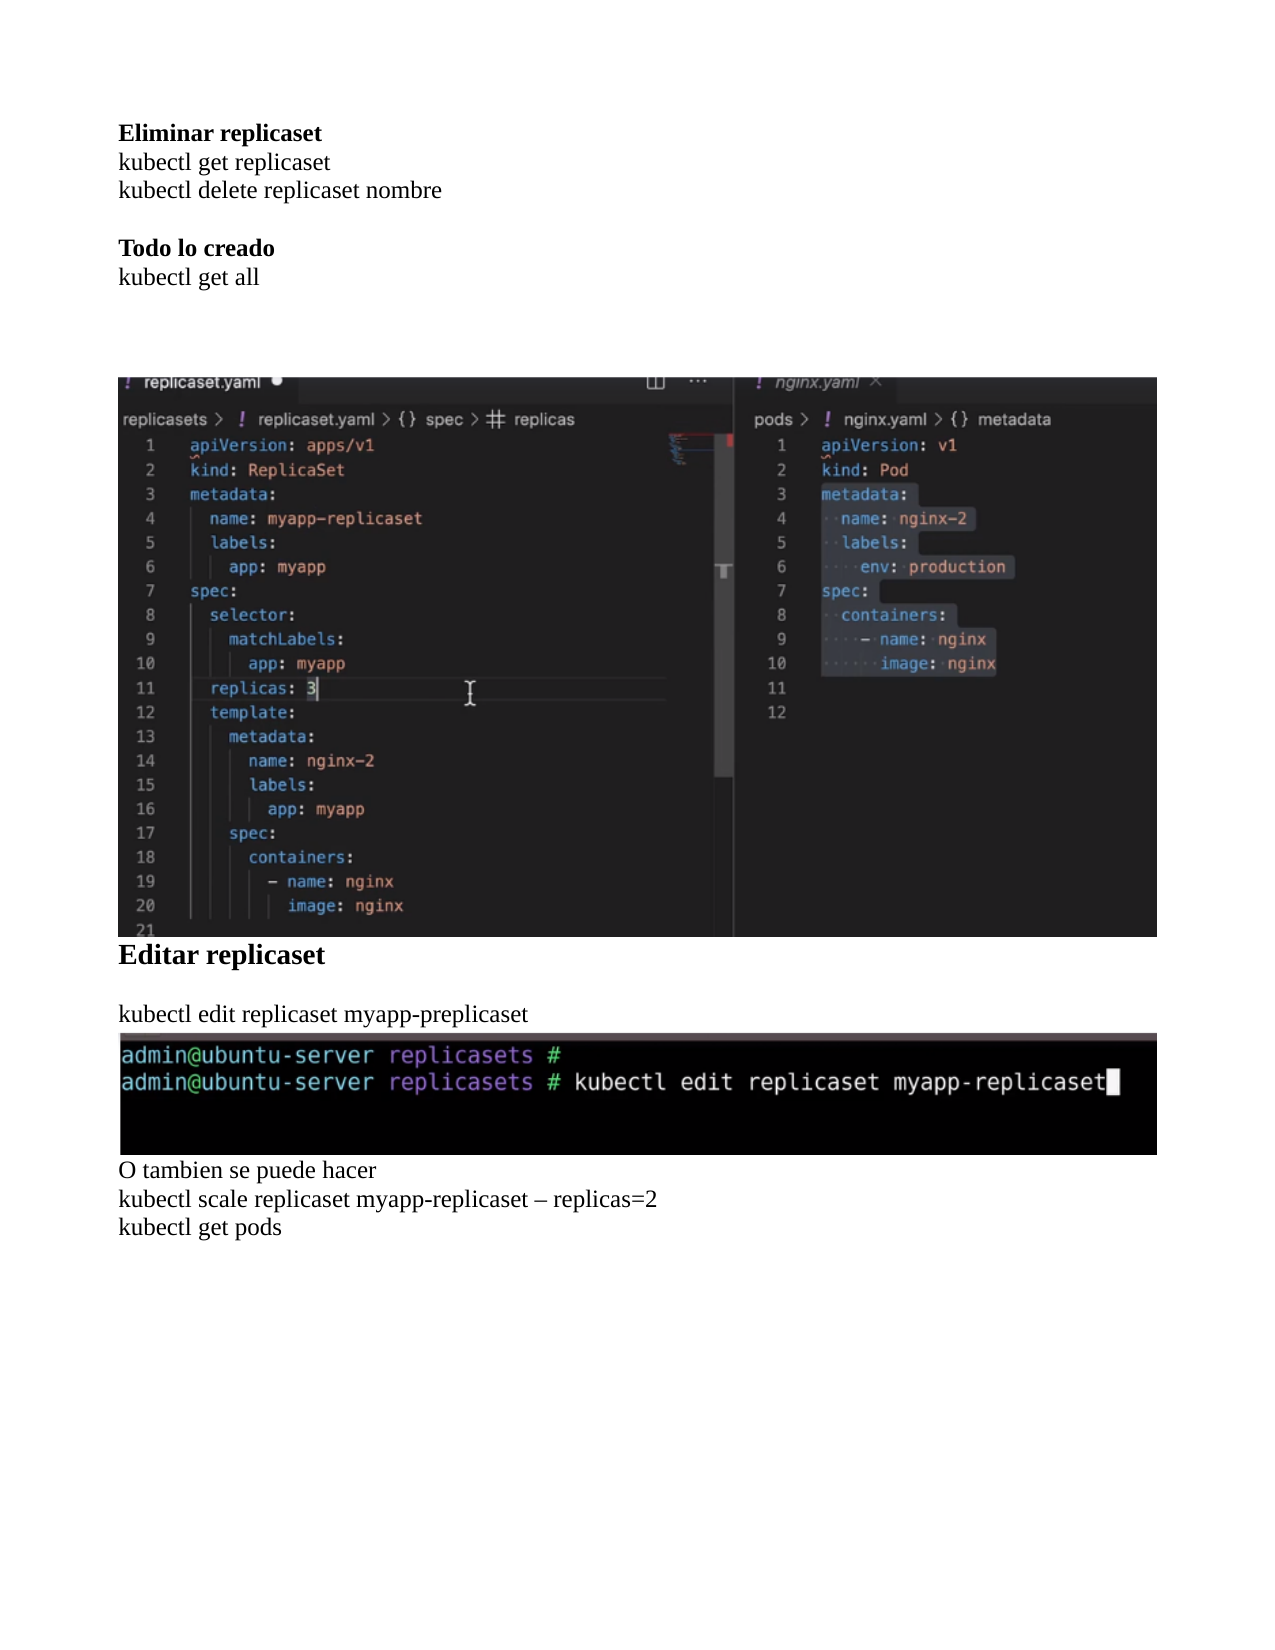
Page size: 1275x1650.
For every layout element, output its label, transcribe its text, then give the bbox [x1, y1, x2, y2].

text O tambien se puede hacer [118, 1155, 1157, 1184]
text kubectl get replicaset [118, 147, 1157, 176]
picture [118, 376, 1157, 937]
text kubectl get pods [118, 1212, 1157, 1241]
text Editar replicaset [118, 937, 1157, 971]
text kubectl scale replicaset myapp-replicaset – replicas=2 [118, 1184, 1157, 1212]
text Eliminar replicaset [118, 118, 1157, 147]
text kubectl delete replicaset nombre [118, 176, 1157, 204]
text kubectl get all [118, 262, 1157, 291]
text kubectl edit replicaset myapp-preplicaset [118, 999, 1157, 1028]
text Todo lo creado [118, 233, 1157, 262]
picture [118, 1028, 1157, 1155]
